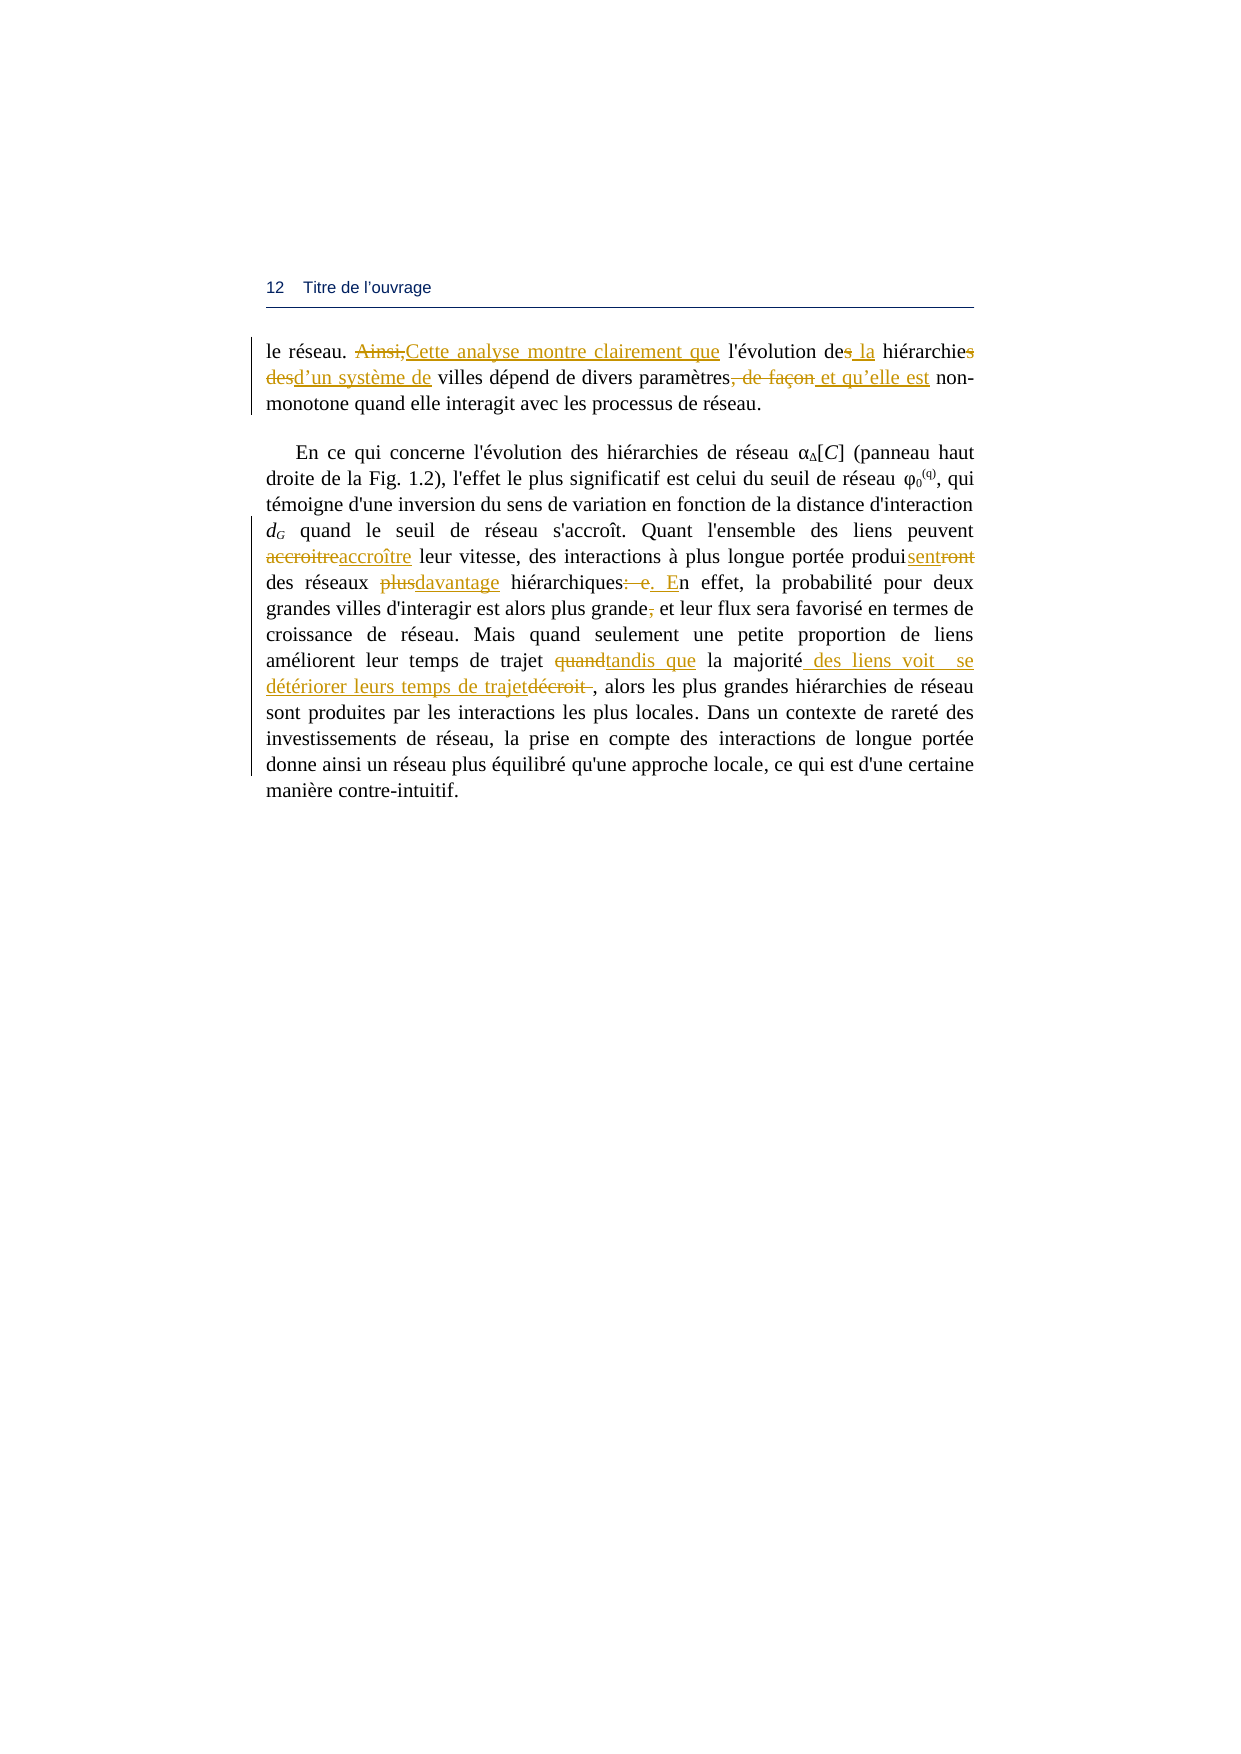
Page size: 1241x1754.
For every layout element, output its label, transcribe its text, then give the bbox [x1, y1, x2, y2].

text La variation de certains indicateurs présentant un comportement intéressant sont montrés pour le modèle avec réseau virtuel en Fig. 1.2. On constate que l'évolution de la hiérarchie des populations des villes, capturée par αΔ[P] = α[P](tf) - αS (panneau haut gauche de la Fig. 1.2), présente une sensibilité qualitative faible à la hiérarchie initiale αS (lignes) mais les sous-graphes en fonction de γG sont translatés et diffèrent quantitativement de manière significative. En d'autres termes, des systèmes plus hiérarchiques produisent plus de hiérarchie, ce qui peut être attendu vu que les processus simulés sont auto-renforçants. Des valeurs toujours négatives de αΔ[P] signifient que la hiérarchie augmente toujours. En fonction de la distance gravitaire dG et pour les faibles valeurs de celle-ci, une décroissance absolue systématique de αΔ[P] est observée : des interactions très locales limitent l'accroissement de la hiérarchie. La hiérarchie des interactions gravitaires γG a un effet monotone et attendu, augmentant systématiquement la hiérarchie. Enfin, un effet de la co-évolution de la hiérarchie des villes avec les distances du réseau qui produit des effets non-monotones est important à noter : quand le seuil de réseau φ0(q) s'accroît, un minimum pour αΔ[P] est observé pour les fortes valeurs de γG et les faibles hiérarchies αS initiales. Dans ce contexte, une portée intermédiaire des interactions spatiales produira des systèmes davantage hiérarchiques. En effet, comme seulement peu de liens accroissent leur vitesse avec cette valeur du seuil de réseau, les interactions à longue portée ne sont plus amplifiées par le réseau. Cette analyse montre clairement que l'évolution de la hiérarchie d’un système de villes dépend de divers paramètres et qu’elle est non-monotone quand elle interagit avec les processus de réseau. [266, 337, 974, 415]
text En ce qui concerne l'évolution des hiérarchies de réseau αΔ[C] (panneau haut droite de la Fig. 1.2), l'effet le plus significatif est celui du seuil de réseau φ0(q), qui témoigne d'une inversion du sens de variation en fonction de la distance d'interaction dG quand le seuil de réseau s'accroît. Quant l'ensemble des liens peuvent accroître leur vitesse, des interactions à plus longue portée produisent des réseaux davantage hiérarchiques. En effet, la probabilité pour deux grandes villes d'interagir est alors plus grande et leur flux sera favorisé en termes de croissance de réseau. Mais quand seulement une petite proportion de liens améliorent leur temps de trajet tandis que la majorité des liens voit se détériorer leurs temps de trajet, alors les plus grandes hiérarchies de réseau sont produites par les interactions les plus locales. Dans un contexte de rareté des investissements de réseau, la prise en compte des interactions de longue portée donne ainsi un réseau plus équilibré qu'une approche locale, ce qui est d'une certaine manière contre-intuitif. [266, 438, 974, 802]
